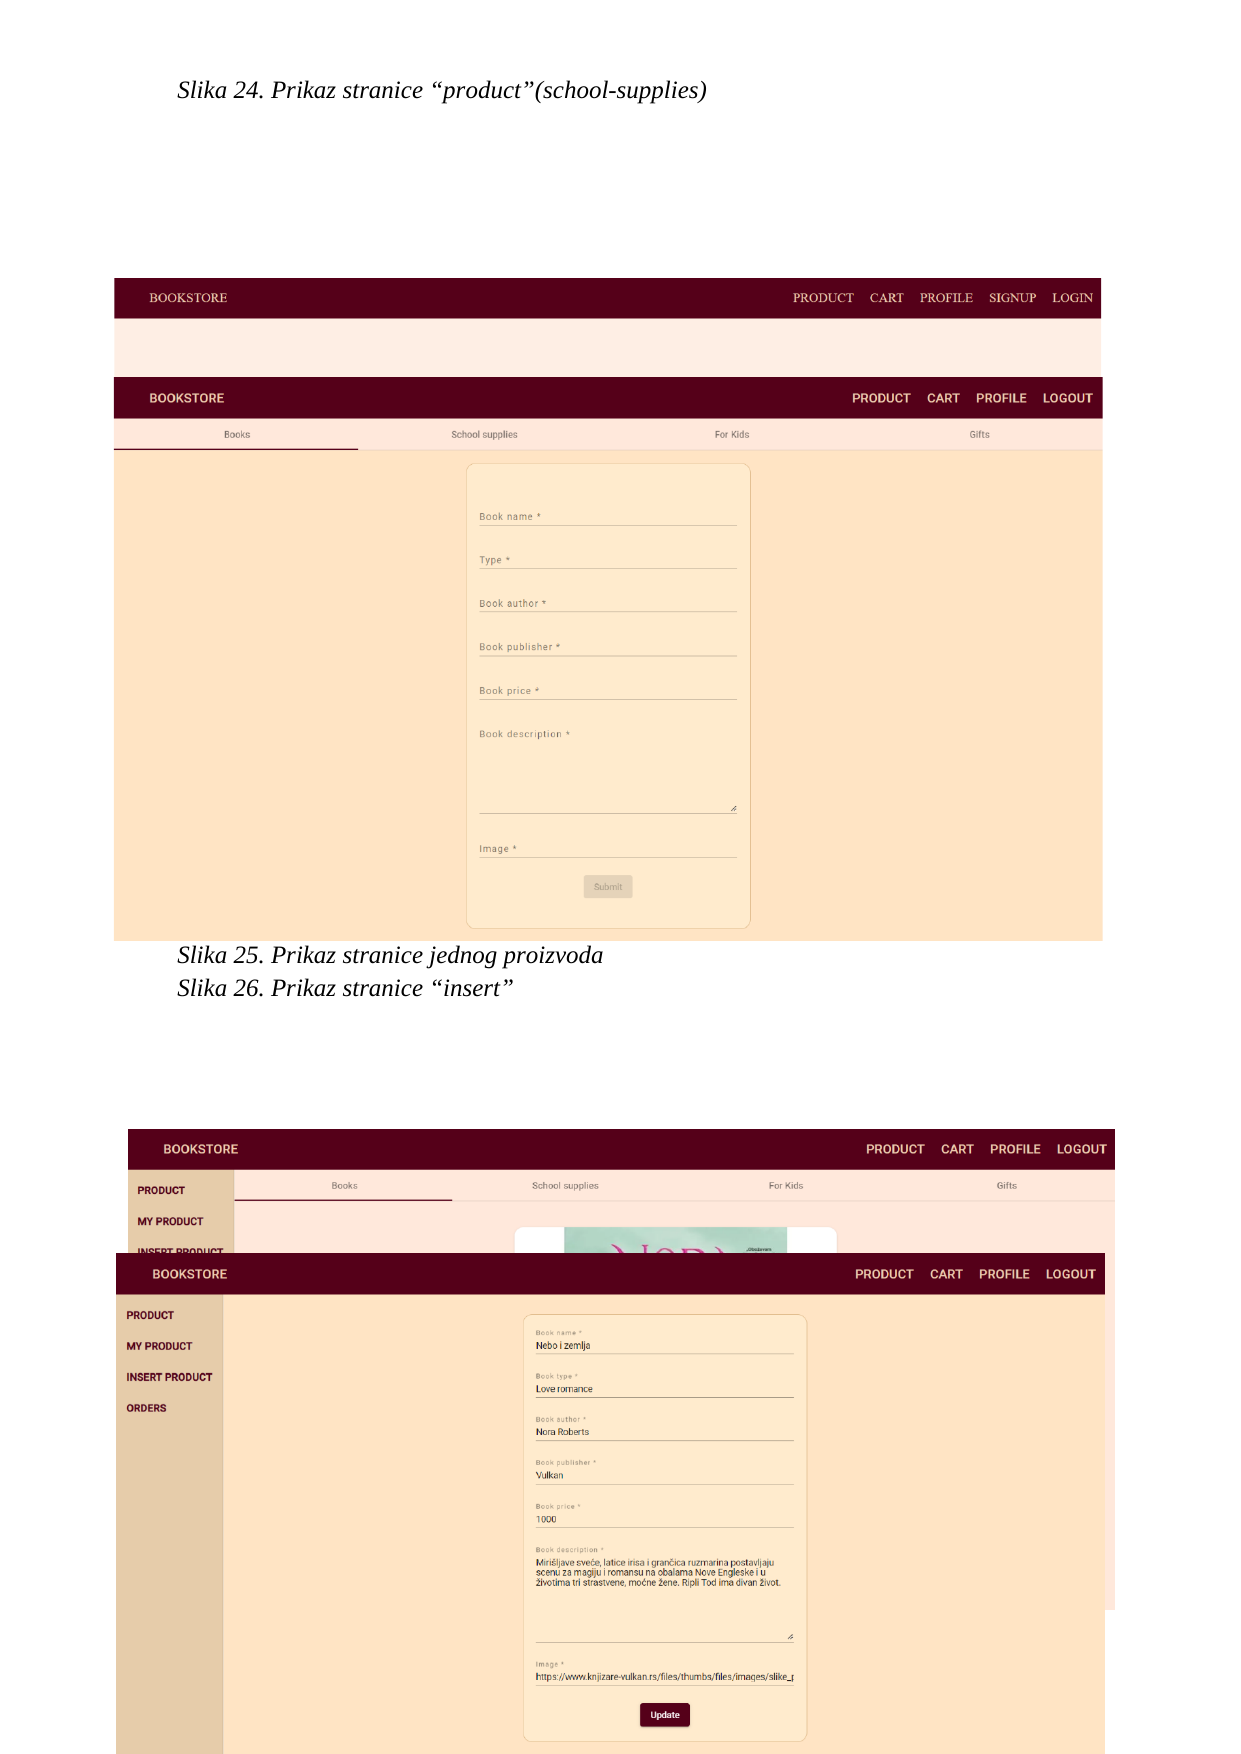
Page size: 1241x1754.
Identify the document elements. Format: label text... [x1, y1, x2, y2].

text Slika 24. Prikaz stranice “product”(school-supplies) [177, 75, 1123, 104]
text Slika 26. Prikaz stranice “insert” [177, 973, 1118, 1002]
text Slika 25. Prikaz stranice jednog proizvoda [177, 323, 1123, 969]
